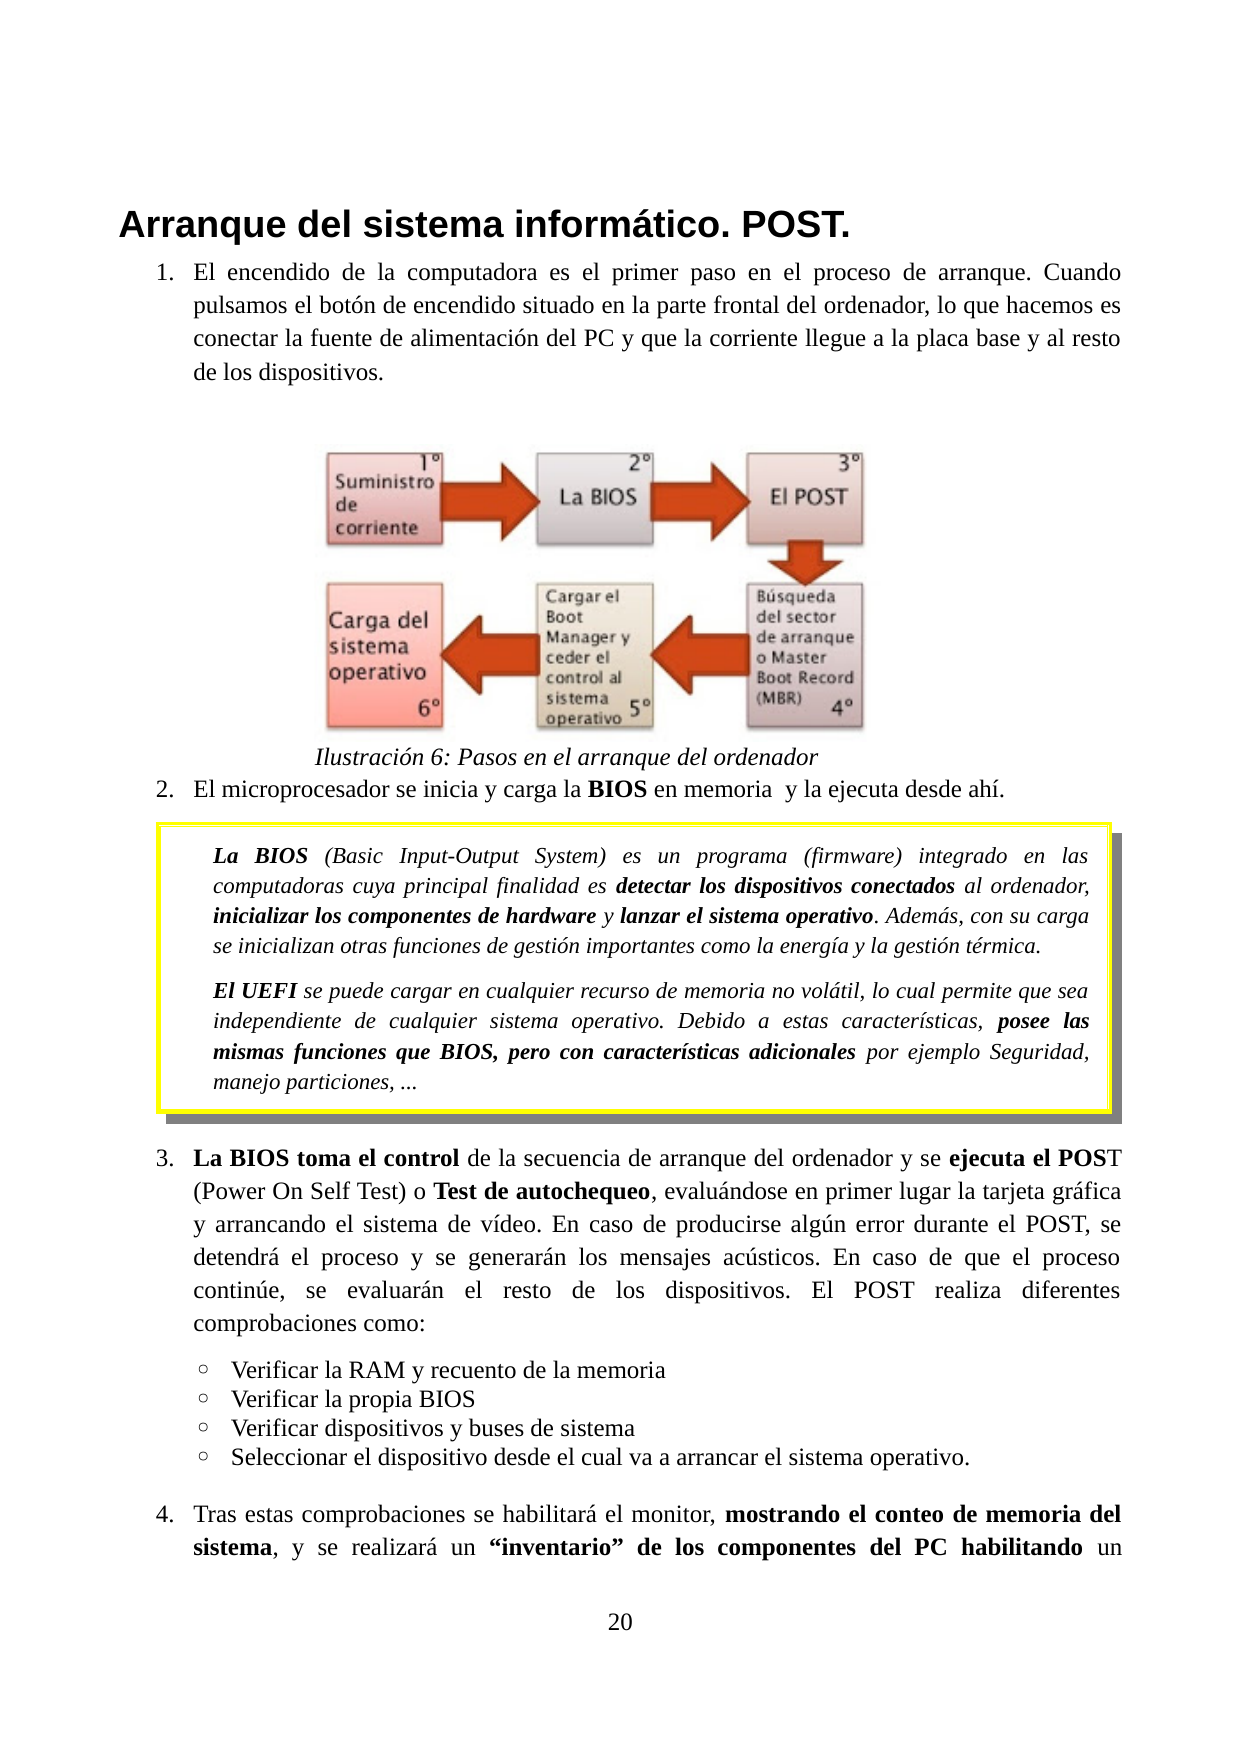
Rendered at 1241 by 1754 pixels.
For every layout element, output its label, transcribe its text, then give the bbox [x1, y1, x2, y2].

list El encendido de la computadora es el primer paso en el proceso de arranque. Cuando pulsamos el botón de encendido situado en la parte frontal del ordenador, lo que hacemos es conectar la fuente de alimentación del PC y que la corriente llegue a la placa base y al resto de los dispositivos. [156, 257, 1122, 385]
subtitle Arranque del sistema informático. POST. [118, 201, 1122, 245]
list Verificar la RAM y recuento de la memoria [193, 1356, 1122, 1384]
list La BIOS (Basic Input-Output System) es un programa (firmware) integrado en las computadoras cuya principal finalidad es detectar los dispositivos conectados al ordenador, inicializar los componentes de hardware y lanzar el sistema operativo. Además, con su carga se inicializan otras funciones de gestión importantes como la energía y la gestión térmica. [161, 827, 1107, 958]
list Tras estas comprobaciones se habilitará el monitor, mostrando el conteo de memoria del sistema, y se realizará un “inventario” de los componentes del PC habilitando un [156, 1499, 1122, 1561]
list El microprocesador se inicia y carga la BIOS en memoria y la ejecuta desde ahí. [156, 404, 1122, 803]
list Verificar la propia BIOS [193, 1384, 1122, 1413]
list Verificar dispositivos y buses de sistema [193, 1413, 1122, 1442]
list Seleccionar el dispositivo desde el cual va a arrancar el sistema operativo. [193, 1442, 1122, 1471]
list La BIOS toma el control de la secuencia de arranque del ordenador y se ejecuta el POST (Power On Self Test) o Test de autochequeo, evaluándose en primer lugar la tarjeta gráfica y arrancando el sistema de vídeo. En caso de producirse algún error durante el POST, se detendrá el proceso y se generarán los mensajes acústicos. En caso de que el proceso continúe, se evaluarán el resto de los dispositivos. El POST realiza diferentes comprobaciones como: [156, 1143, 1122, 1337]
list El UEFI se puede cargar en cualquier recurso de memoria no volátil, lo cual permite que sea independiente de cualquier sistema operativo. Debido a estas características, posee las mismas funciones que BIOS, pero con características adicionales por ejemplo Seguridad, manejo particiones, ... [161, 958, 1107, 1109]
list Ilustración 6: Pasos en el arranque del ordenador [314, 742, 881, 770]
picture [314, 444, 881, 742]
